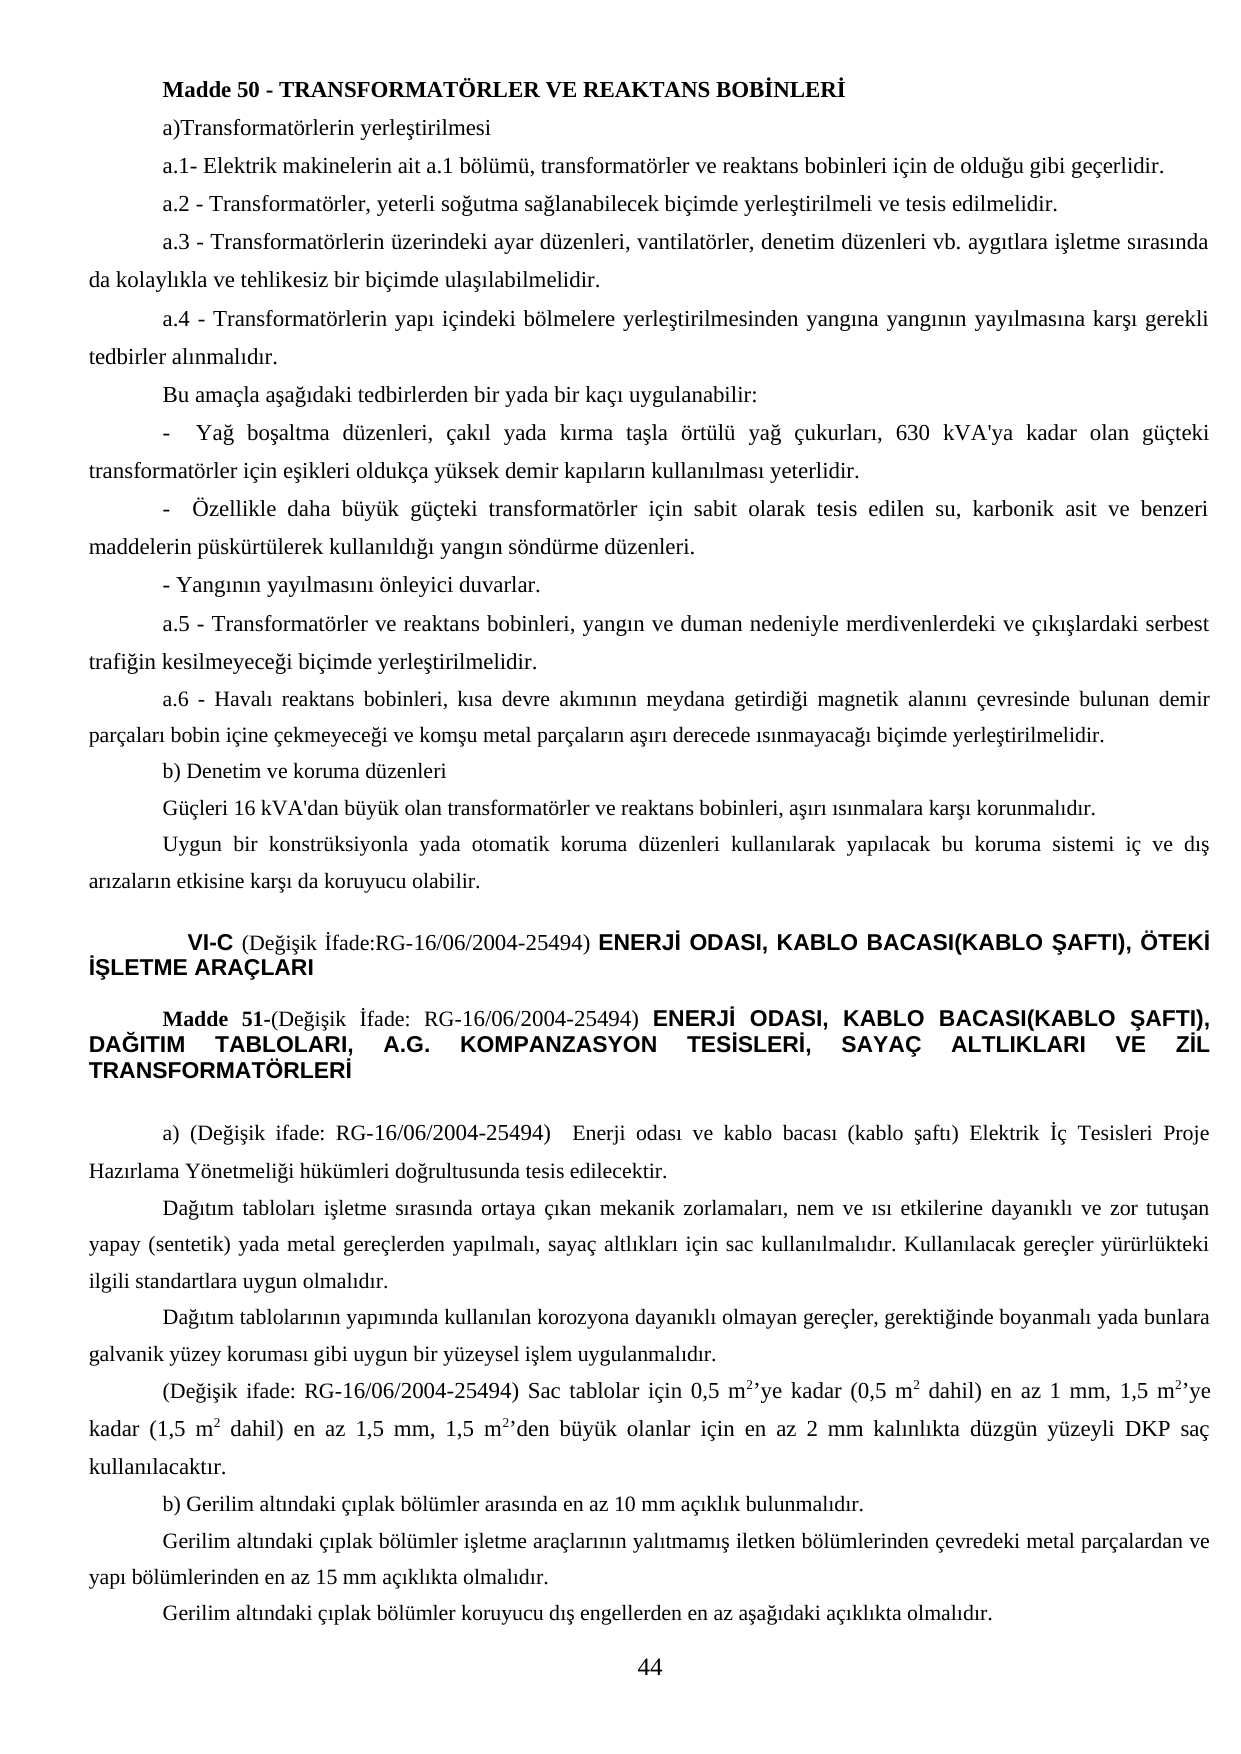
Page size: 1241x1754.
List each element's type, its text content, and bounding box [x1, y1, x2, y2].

text a.4 - Transformatörlerin yapı içindeki bölmelere yerleştirilmesinden yangına yangının yayılmasına karşı gerekli tedbirler alınmalıdır. [88, 306, 1211, 369]
text Uygun bir konstrüksiyonla yada otomatik koruma düzenleri kullanılarak yapılacak bu koruma sistemi iç ve dış arızaların etkisine karşı da koruyucu olabilir. [88, 832, 1211, 893]
text a)Transformatörlerin yerleştirilmesi [88, 115, 1211, 140]
text Madde 50 - TRANSFORMATÖRLER VE REAKTANS BOBİNLERİ [88, 77, 1211, 102]
text - Özellikle daha büyük güçteki transformatörler için sabit olarak tesis edilen su, karbonik asit ve benzeri maddelerin püskürtülerek kullanıldığı yangın söndürme düzenleri. [88, 496, 1211, 560]
text Dağıtım tablolarının yapımında kullanılan korozyona dayanıklı olmayan gereçler, gerektiğinde boyanmalı yada bunlara galvanik yüzey koruması gibi uygun bir yüzeysel işlem uygulanmalıdır. [88, 1305, 1211, 1366]
text (Değişik ifade: RG-16/06/2004-25494) Sac tablolar için 0,5 m2’ye kadar (0,5 m2 dahil) en az 1 mm, 1,5 m2’ye kadar (1,5 m2 dahil) en az 1,5 mm, 1,5 m2’den büyük olanlar için en az 2 mm kalınlıkta düzgün yüzeyli DKP saç kullanılacaktır. [88, 1378, 1211, 1479]
text Madde 51-(Değişik İfade: RG-16/06/2004-25494) ENERJİ ODASI, KABLO BACASI(KABLO ŞAFTI), DAĞITIM TABLOLARI, A.G. KOMPANZASYON TESİSLERİ, SAYAÇ ALTLIKLARI VE ZİL TRANSFORMATÖRLERİ [88, 1006, 1211, 1083]
text Bu amaçla aşağıdaki tedbirlerden bir yada bir kaçı uygulanabilir: [88, 382, 1211, 407]
text a.3 - Transformatörlerin üzerindeki ayar düzenleri, vantilatörler, denetim düzenleri vb. aygıtlara işletme sırasında da kolaylıkla ve tehlikesiz bir biçimde ulaşılabilmelidir. [88, 229, 1211, 293]
text - Yangının yayılmasını önleyici duvarlar. [88, 572, 1211, 598]
text - Yağ boşaltma düzenleri, çakıl yada kırma taşla örtülü yağ çukurları, 630 kVA'ya kadar olan güçteki transformatörler için eşikleri oldukça yüksek demir kapıların kullanılması yeterlidir. [88, 420, 1211, 483]
text a.6 - Havalı reaktans bobinleri, kısa devre akımının meydana getirdiği magnetik alanını çevresinde bulunan demir parçaları bobin içine çekmeyeceği ve komşu metal parçaların aşırı derecede ısınmayacağı biçimde yerleştirilmelidir. [88, 687, 1211, 747]
text b) Gerilim altındaki çıplak bölümler arasında en az 10 mm açıklık bulunmalıdır. [88, 1492, 1211, 1516]
text Gerilim altındaki çıplak bölümler koruyucu dış engellerden en az aşağıdaki açıklıkta olmalıdır. [88, 1601, 1211, 1626]
text Gerilim altındaki çıplak bölümler işletme araçlarının yalıtmamış iletken bölümlerinden çevredeki metal parçalardan ve yapı bölümlerinden en az 15 mm açıklıkta olmalıdır. [88, 1528, 1211, 1589]
text a.5 - Transformatörler ve reaktans bobinleri, yangın ve duman nedeniyle merdivenlerdeki ve çıkışlardaki serbest trafiğin kesilmeyeceği biçimde yerleştirilmelidir. [88, 611, 1211, 674]
text b) Denetim ve koruma düzenleri [88, 759, 1211, 784]
text Güçleri 16 kVA'dan büyük olan transformatörler ve reaktans bobinleri, aşırı ısınmalara karşı korunmalıdır. [88, 796, 1211, 820]
text a.2 - Transformatörler, yeterli soğutma sağlanabilecek biçimde yerleştirilmeli ve tesis edilmelidir. [88, 191, 1211, 217]
text Dağıtım tabloları işletme sırasında ortaya çıkan mekanik zorlamaları, nem ve ısı etkilerine dayanıklı ve zor tutuşan yapay (sentetik) yada metal gereçlerden yapılmalı, sayaç altlıkları için sac kullanılmalıdır. Kullanılacak gereçler yürürlükteki ilgili standartlara uygun olmalıdır. [88, 1196, 1211, 1293]
text VI-C (Değişik İfade:RG-16/06/2004-25494) ENERJİ ODASI, KABLO BACASI(KABLO ŞAFTI), ÖTEKİ İŞLETME ARAÇLARI [88, 929, 1211, 981]
text a) (Değişik ifade: RG-16/06/2004-25494) Enerji odası ve kablo bacası (kablo şaftı) Elektrik İç Tesisleri Proje Hazırlama Yönetmeliği hükümleri doğrultusunda tesis edilecektir. [88, 1120, 1211, 1183]
text a.1- Elektrik makinelerin ait a.1 bölümü, transformatörler ve reaktans bobinleri için de olduğu gibi geçerlidir. [88, 153, 1211, 178]
